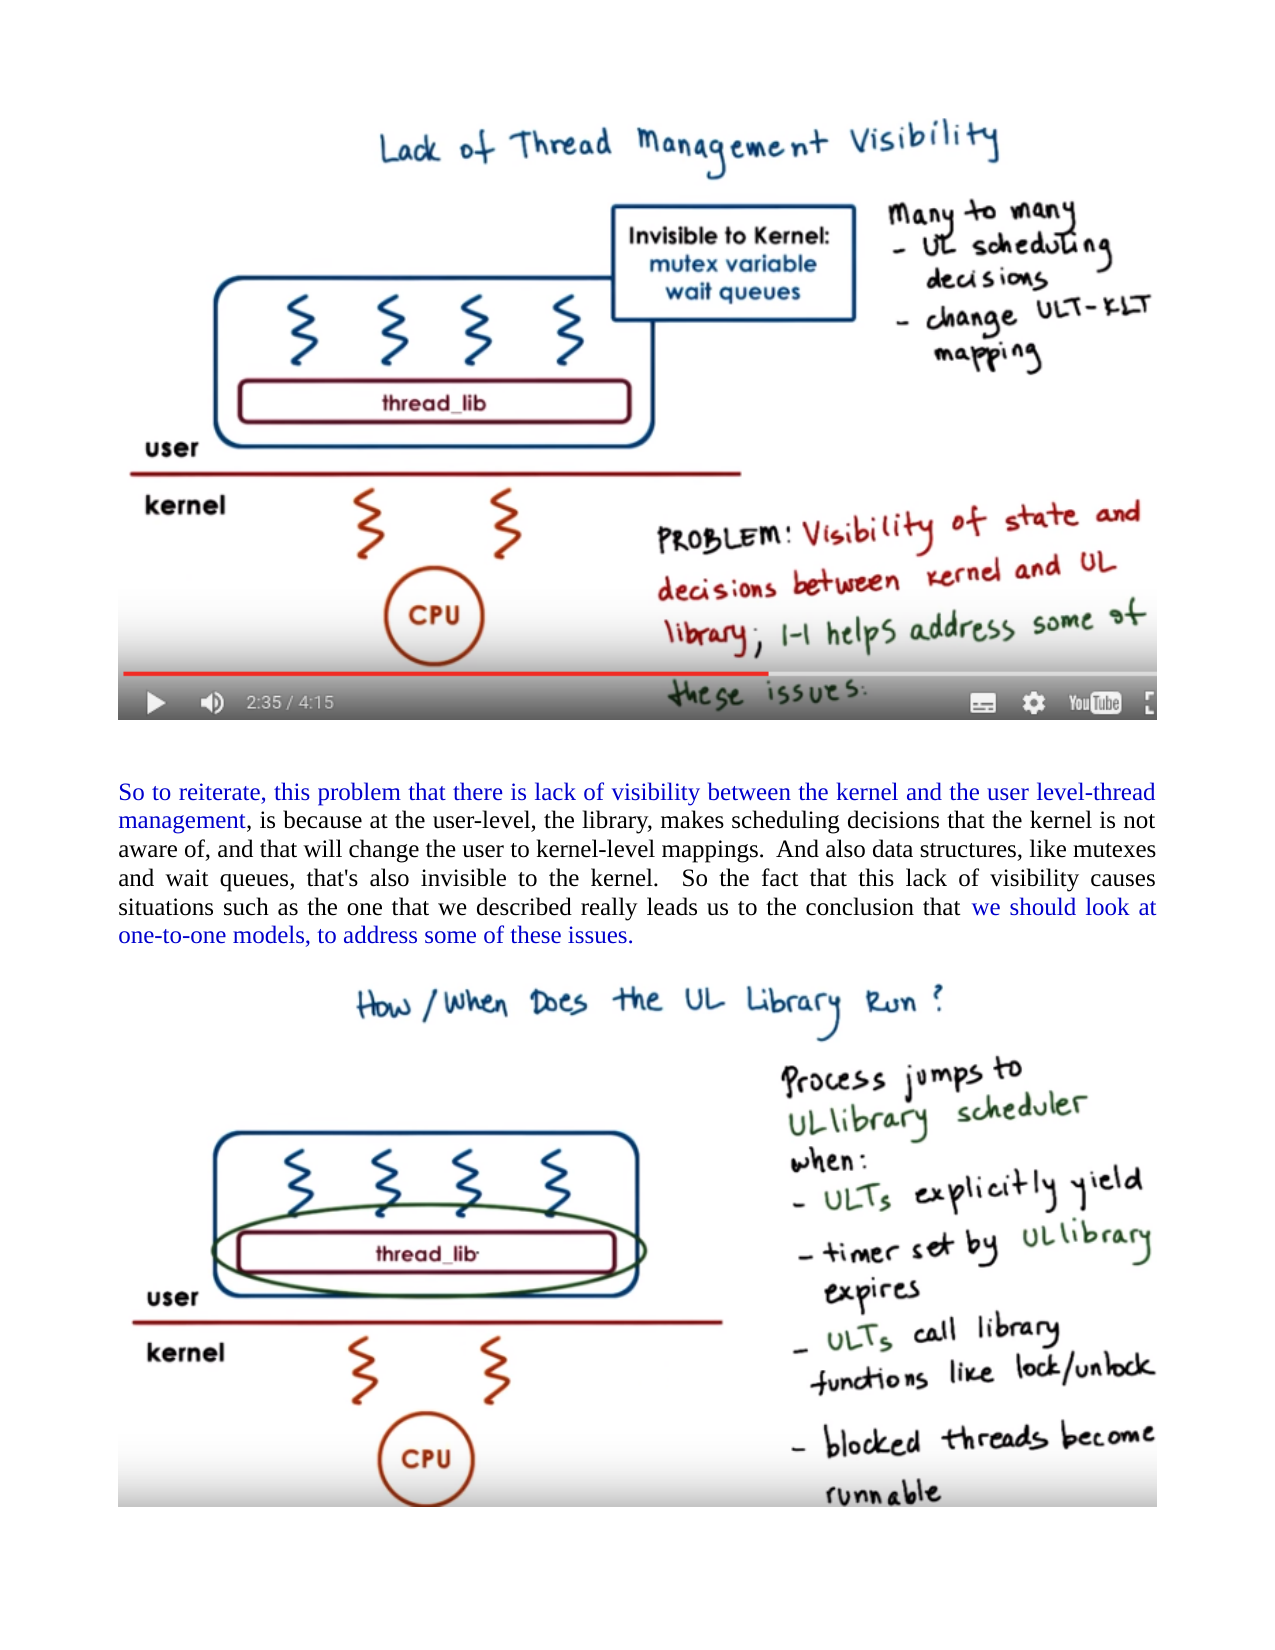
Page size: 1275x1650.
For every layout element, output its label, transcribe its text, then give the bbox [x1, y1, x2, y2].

picture [118, 978, 1157, 1507]
picture [118, 118, 1157, 720]
text So to reiterate, this problem that there is lack of visibility between the kernel and the user level-thread management, is because at the user-level, the library, makes scheduling decisions that the kernel is not aware of, and that will change the user to kernel-level mappings. And also data structures, like mutexes and wait queues, that's also invisible to the kernel. So the fact that this lack of visibility causes situations such as the one that we described really leads us to the conclusion that we should look at one-to-one models, to address some of these issues. [118, 777, 1157, 949]
